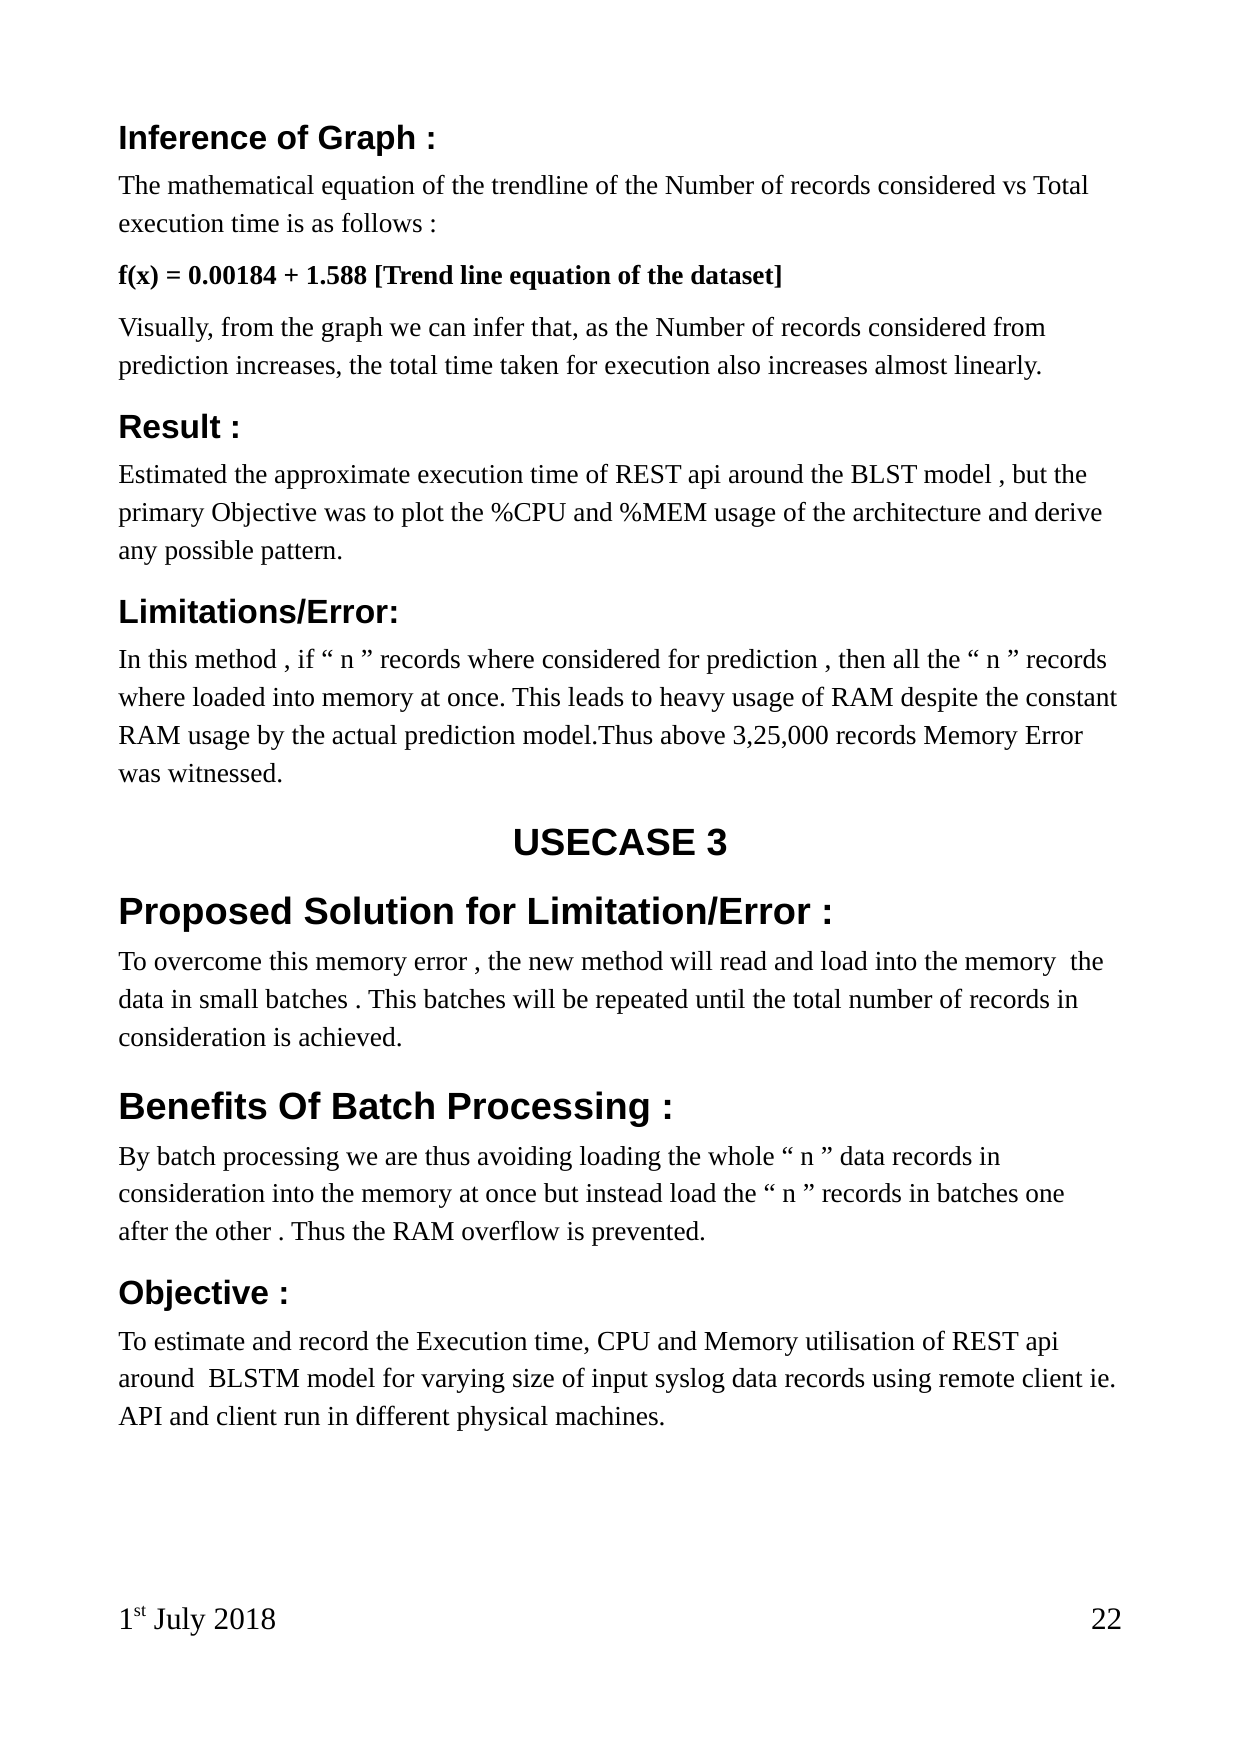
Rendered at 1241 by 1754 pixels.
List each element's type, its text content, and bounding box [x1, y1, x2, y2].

text f(x) = 0.00184 + 1.588 [Trend line equation of the dataset] [118, 259, 1122, 290]
subtitle Objective : [118, 1273, 1122, 1312]
subtitle Benefits Of Batch Processing : [118, 1083, 1122, 1127]
text In this method , if “ n ” records where considered for prediction , then all the “ n ” records where loaded into memory at once. This leads to heavy usage of RAM despite the constant RAM usage by the actual prediction model.Thus above 3,25,000 records Memory Error was witnessed. [118, 643, 1122, 789]
text To estimate and record the Execution time, CPU and Memory utilisation of REST api around BLSTM model for varying size of input syslog data records using remote client ie. API and client run in different physical machines. [118, 1324, 1122, 1432]
text Visually, from the graph we can infer that, as the Number of records considered from prediction increases, the total time taken for execution also increases almost linearly. [118, 311, 1122, 380]
text Estimated the approximate execution time of REST api around the BLST model , but the primary Objective was to plot the %CPU and %MEM usage of the architecture and derive any possible pattern. [118, 458, 1122, 565]
text To overcome this memory error , the new method will read and load into the memory the data in small batches . This batches will be repeated until the total number of records in consideration is achieved. [118, 945, 1122, 1052]
subtitle Proposed Solution for Limitation/Error : [118, 888, 1122, 932]
subtitle USECASE 3 [118, 820, 1122, 863]
text By batch processing we are thus avoiding loading the whole “ n ” data records in consideration into the memory at once but instead load the “ n ” records in batches one after the other . Thus the RAM overflow is prevented. [118, 1139, 1122, 1246]
subtitle Result : [118, 407, 1122, 446]
subtitle Inference of Graph : [118, 118, 1122, 157]
subtitle Limitations/Error: [118, 592, 1122, 631]
text The mathematical equation of the trendline of the Number of records considered vs Total execution time is as follows : [118, 169, 1122, 238]
